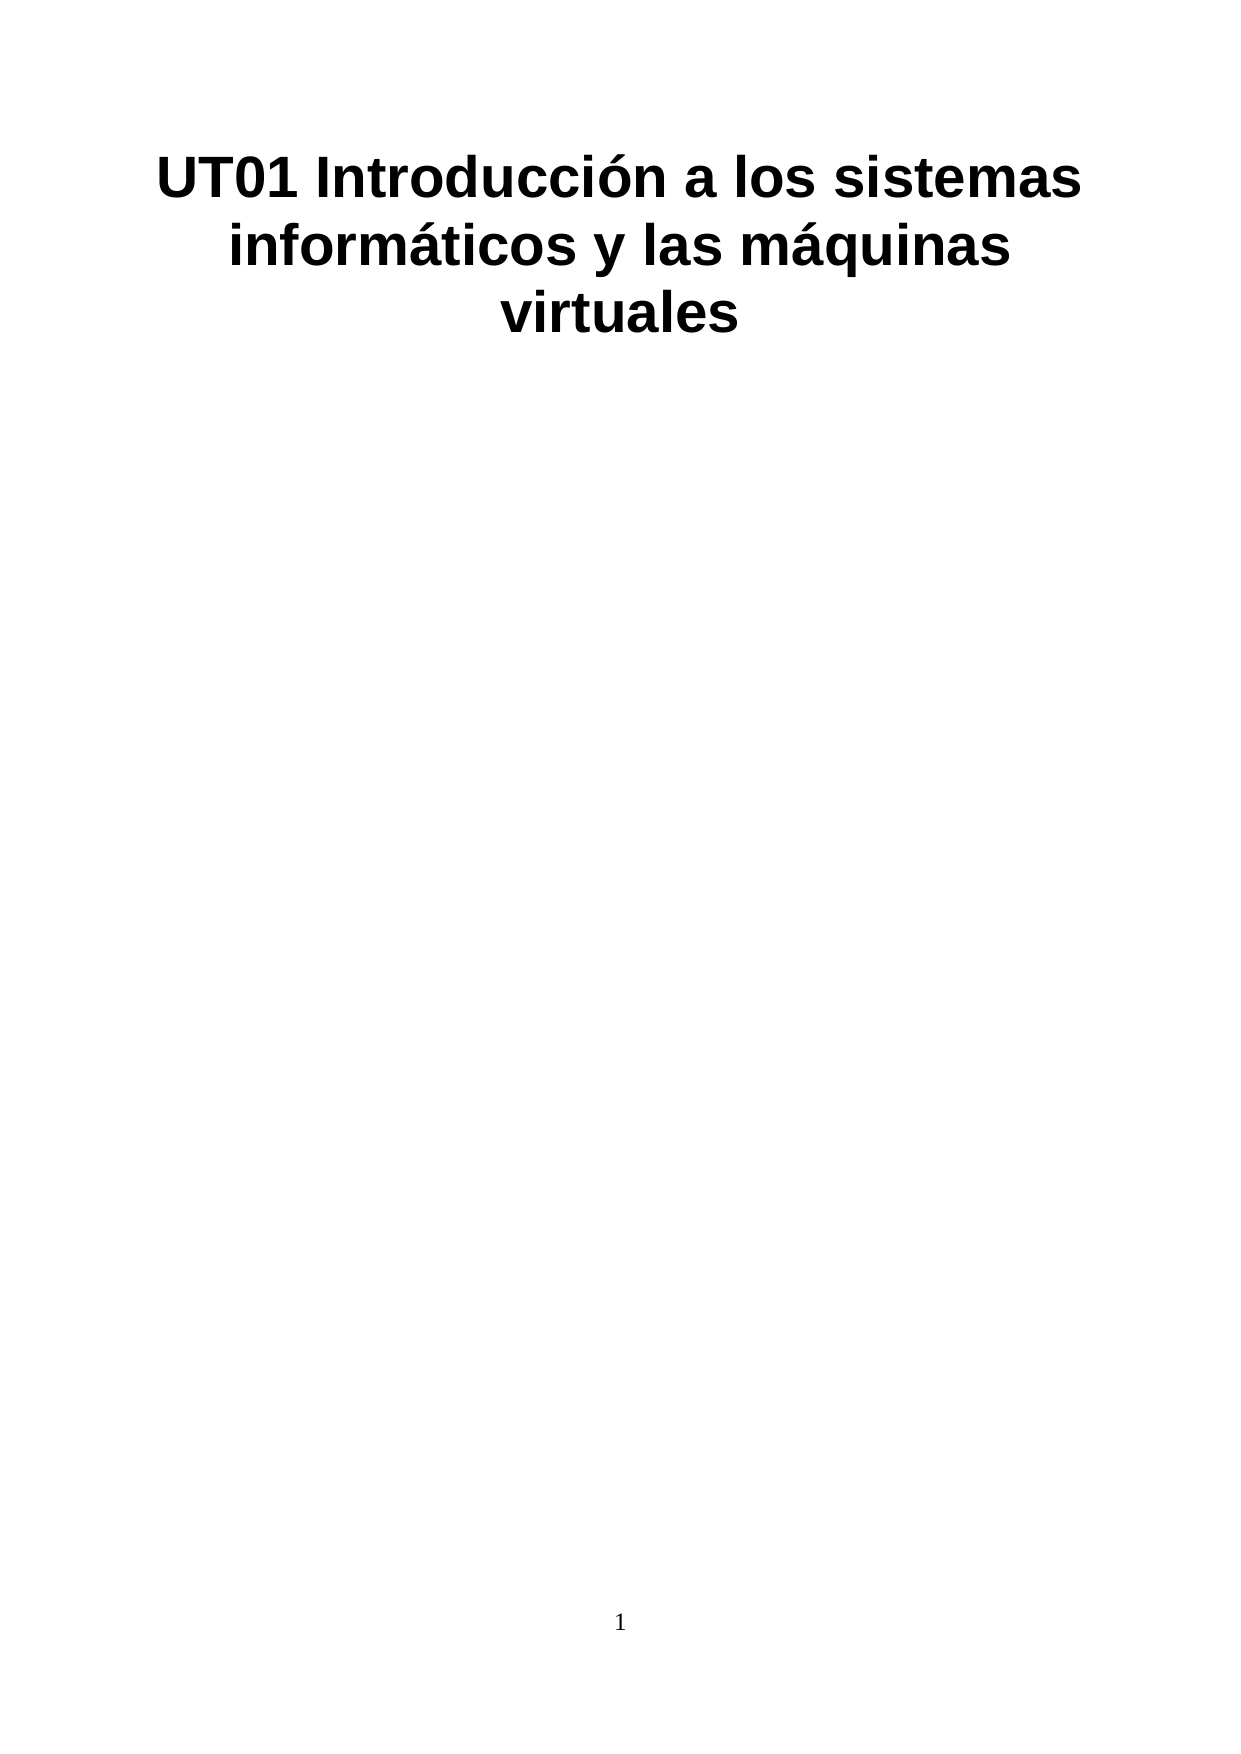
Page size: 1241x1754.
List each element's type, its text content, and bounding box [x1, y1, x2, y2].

title UT01 Introducción a los sistemas informáticos y las máquinas virtuales [118, 143, 1122, 344]
